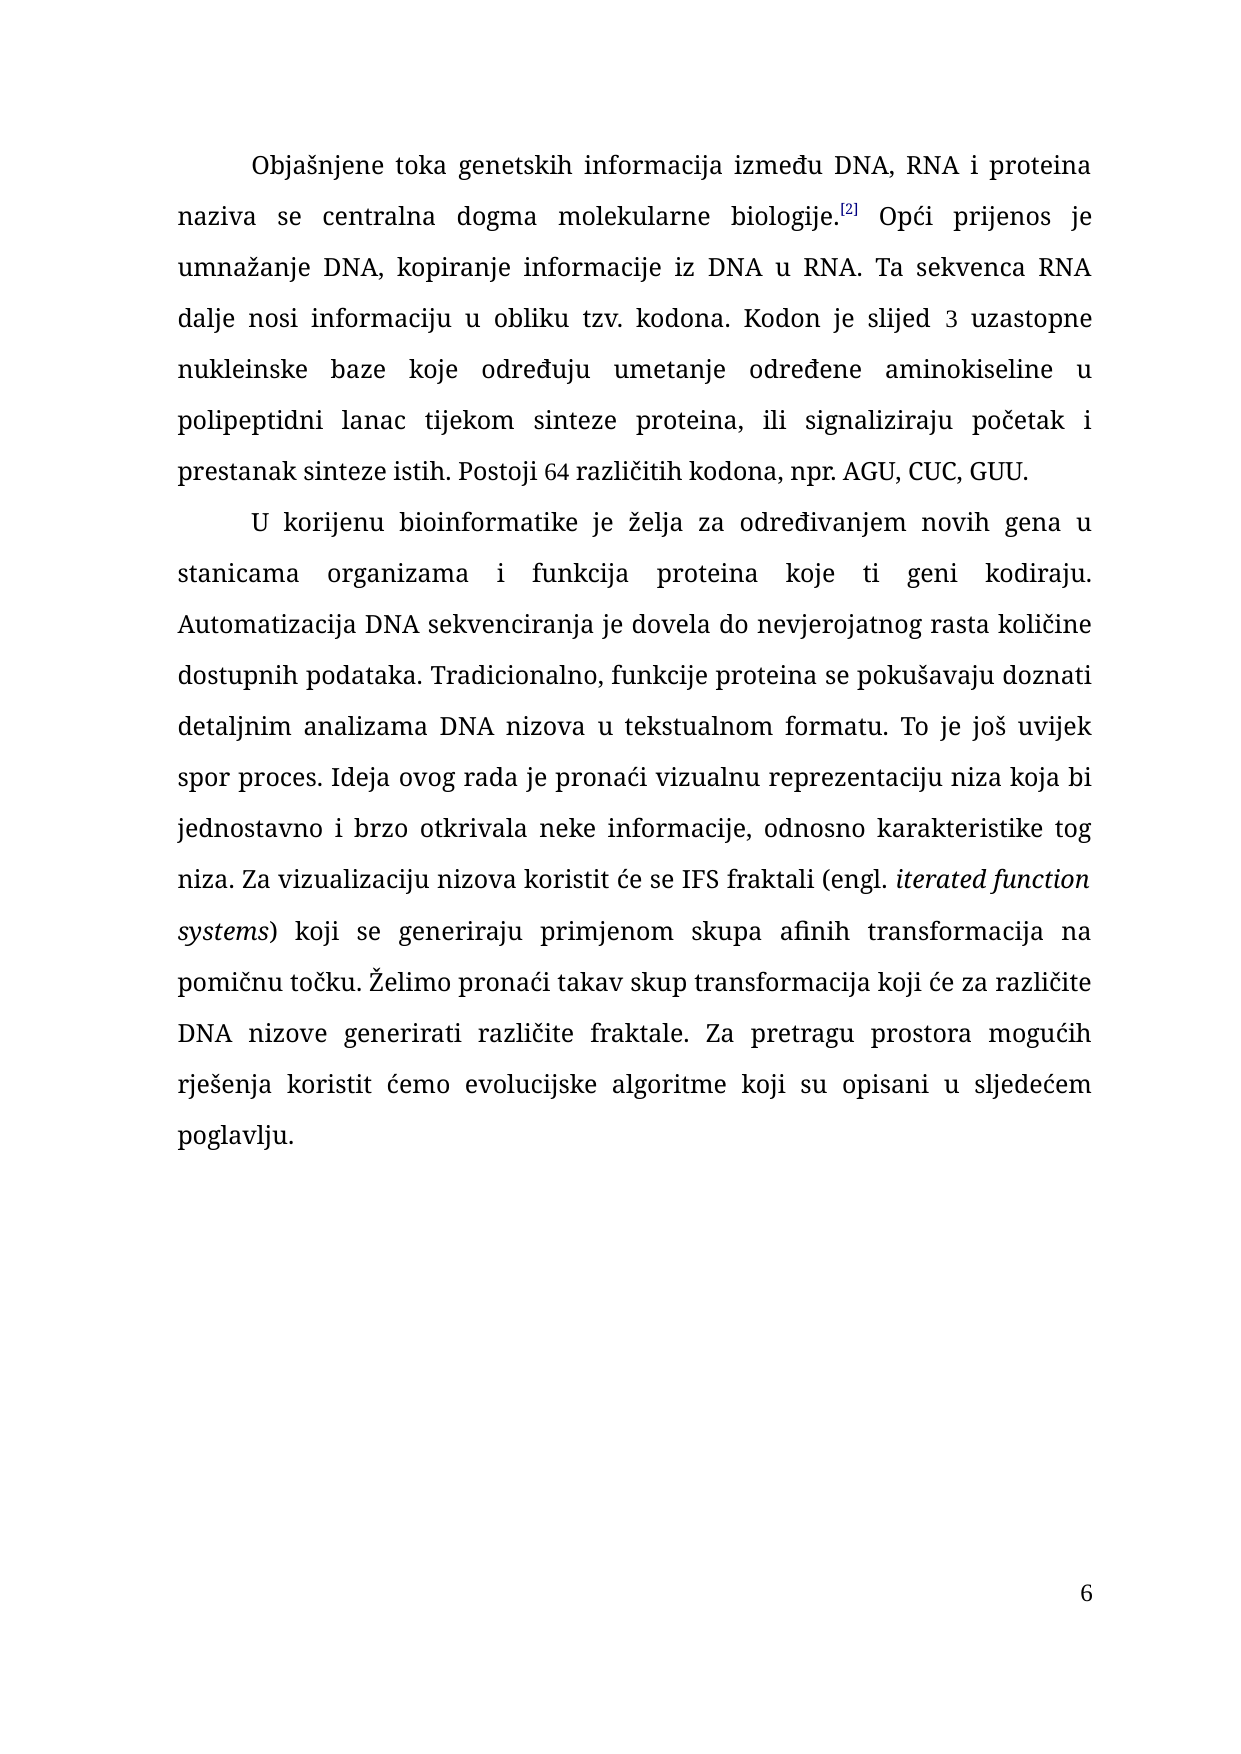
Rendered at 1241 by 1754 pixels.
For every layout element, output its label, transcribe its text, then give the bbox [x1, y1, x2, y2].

text U korijenu bioinformatike je želja za određivanjem novih gena u stanicama organizama i funkcija proteina koje ti geni kodiraju. Automatizacija DNA sekvenciranja je dovela do nevjerojatnog rasta količine dostupnih podataka. Tradicionalno, funkcije proteina se pokušavaju doznati detaljnim analizama DNA nizova u tekstualnom formatu. To je još uvijek spor proces. Ideja ovog rada je pronaći vizualnu reprezentaciju niza koja bi jednostavno i brzo otkrivala neke informacije, odnosno karakteristike tog niza. Za vizualizaciju nizova koristit će se IFS fraktali (engl. iterated function systems) koji se generiraju primjenom skupa afinih transformacija na pomičnu točku. Želimo pronaći takav skup transformacija koji će za različite DNA nizove generirati različite fraktale. Za pretragu prostora mogućih rješenja koristit ćemo evolucijske algoritme koji su opisani u sljedećem poglavlju. [177, 505, 1093, 1151]
text Objašnjene toka genetskih informacija između DNA, RNA i proteina naziva se centralna dogma molekularne biologije.[2] Opći prijenos je umnažanje DNA, kopiranje informacije iz DNA u RNA. Ta sekvenca RNA dalje nosi informaciju u obliku tzv. kodona. Kodon je slijed 3 uzastopne nukleinske baze koje određuju umetanje određene aminokiseline u polipeptidni lanac tijekom sinteze proteina, ili signaliziraju početak i prestanak sinteze istih. Postoji 64 različitih kodona, npr. AGU, CUC, GUU. [177, 148, 1093, 488]
